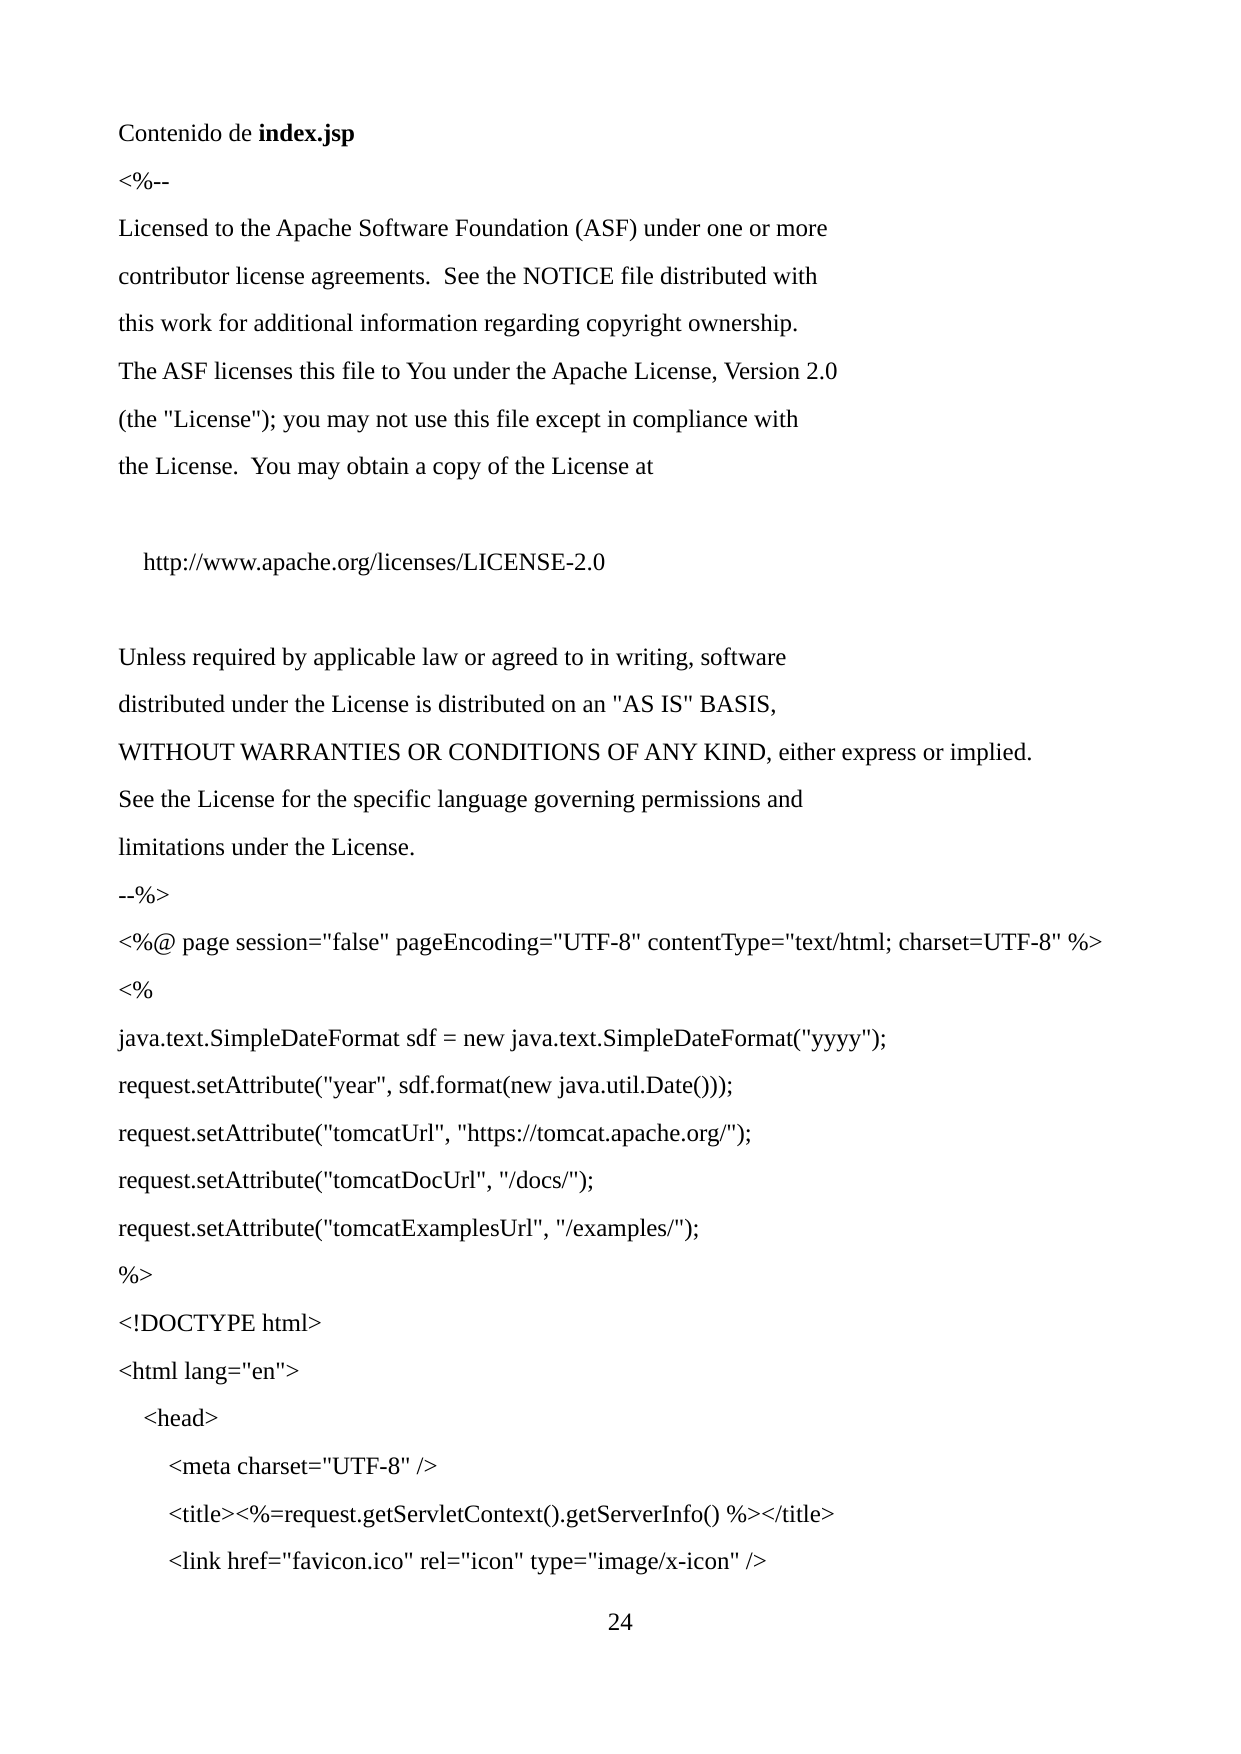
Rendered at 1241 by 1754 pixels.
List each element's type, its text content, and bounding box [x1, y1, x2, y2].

text %> [118, 1261, 1122, 1289]
text The ASF licenses this file to You under the Apache License, Version 2.0 [118, 356, 1122, 385]
text <meta charset="UTF-8" /> [118, 1451, 1122, 1480]
text <%-- [118, 166, 1122, 194]
text the License. You may obtain a copy of the License at [118, 451, 1122, 480]
text <head> [118, 1403, 1122, 1432]
text limitations under the License. [118, 832, 1122, 861]
text WITHOUT WARRANTIES OR CONDITIONS OF ANY KIND, either express or implied. [118, 737, 1122, 766]
text <%@ page session="false" pageEncoding="UTF-8" contentType="text/html; charset=UTF-8" %> [118, 927, 1122, 956]
text request.setAttribute("year", sdf.format(new java.util.Date())); [118, 1070, 1122, 1099]
text Contenido de index.jsp [118, 118, 1122, 147]
text java.text.SimpleDateFormat sdf = new java.text.SimpleDateFormat("yyyy"); [118, 1023, 1122, 1051]
text this work for additional information regarding copyright ownership. [118, 308, 1122, 337]
text <html lang="en"> [118, 1356, 1122, 1384]
text request.setAttribute("tomcatDocUrl", "/docs/"); [118, 1165, 1122, 1194]
text (the "License"); you may not use this file except in compliance with [118, 404, 1122, 432]
text <link href="favicon.ico" rel="icon" type="image/x-icon" /> [118, 1546, 1122, 1575]
text http://www.apache.org/licenses/LICENSE-2.0 [118, 547, 1122, 575]
text <title><%=request.getServletContext().getServerInfo() %></title> [118, 1499, 1122, 1527]
text --%> [118, 880, 1122, 908]
text request.setAttribute("tomcatUrl", "https://tomcat.apache.org/"); [118, 1118, 1122, 1147]
text <!DOCTYPE html> [118, 1308, 1122, 1337]
text Licensed to the Apache Software Foundation (ASF) under one or more [118, 213, 1122, 242]
text distributed under the License is distributed on an "AS IS" BASIS, [118, 689, 1122, 718]
text Unless required by applicable law or agreed to in writing, software [118, 642, 1122, 671]
text contributor license agreements. See the NOTICE file distributed with [118, 261, 1122, 290]
text request.setAttribute("tomcatExamplesUrl", "/examples/"); [118, 1213, 1122, 1242]
text See the License for the specific language governing permissions and [118, 784, 1122, 813]
text <% [118, 975, 1122, 1004]
